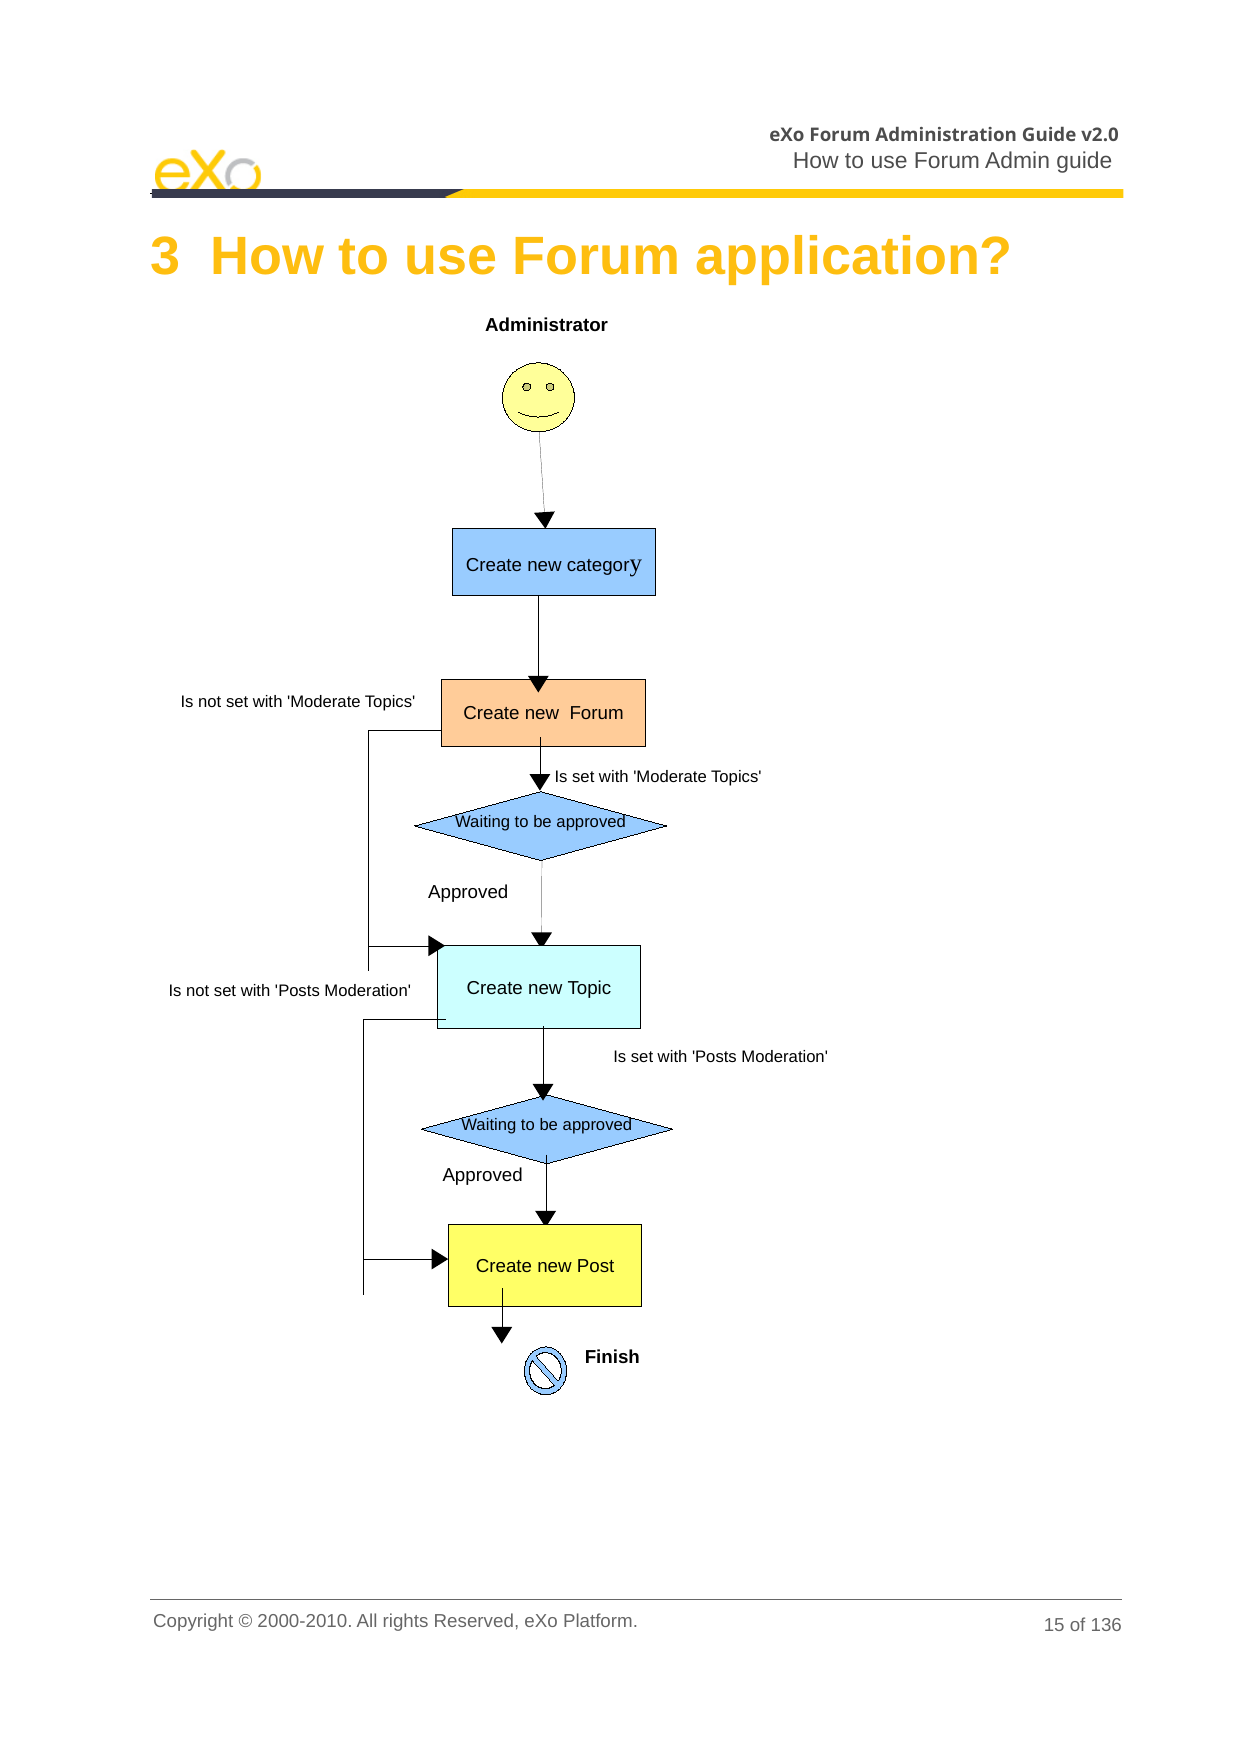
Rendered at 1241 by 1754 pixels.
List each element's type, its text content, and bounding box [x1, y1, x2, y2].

subtitle How to use Forum application? [150, 223, 1122, 286]
picture [151, 149, 1124, 198]
